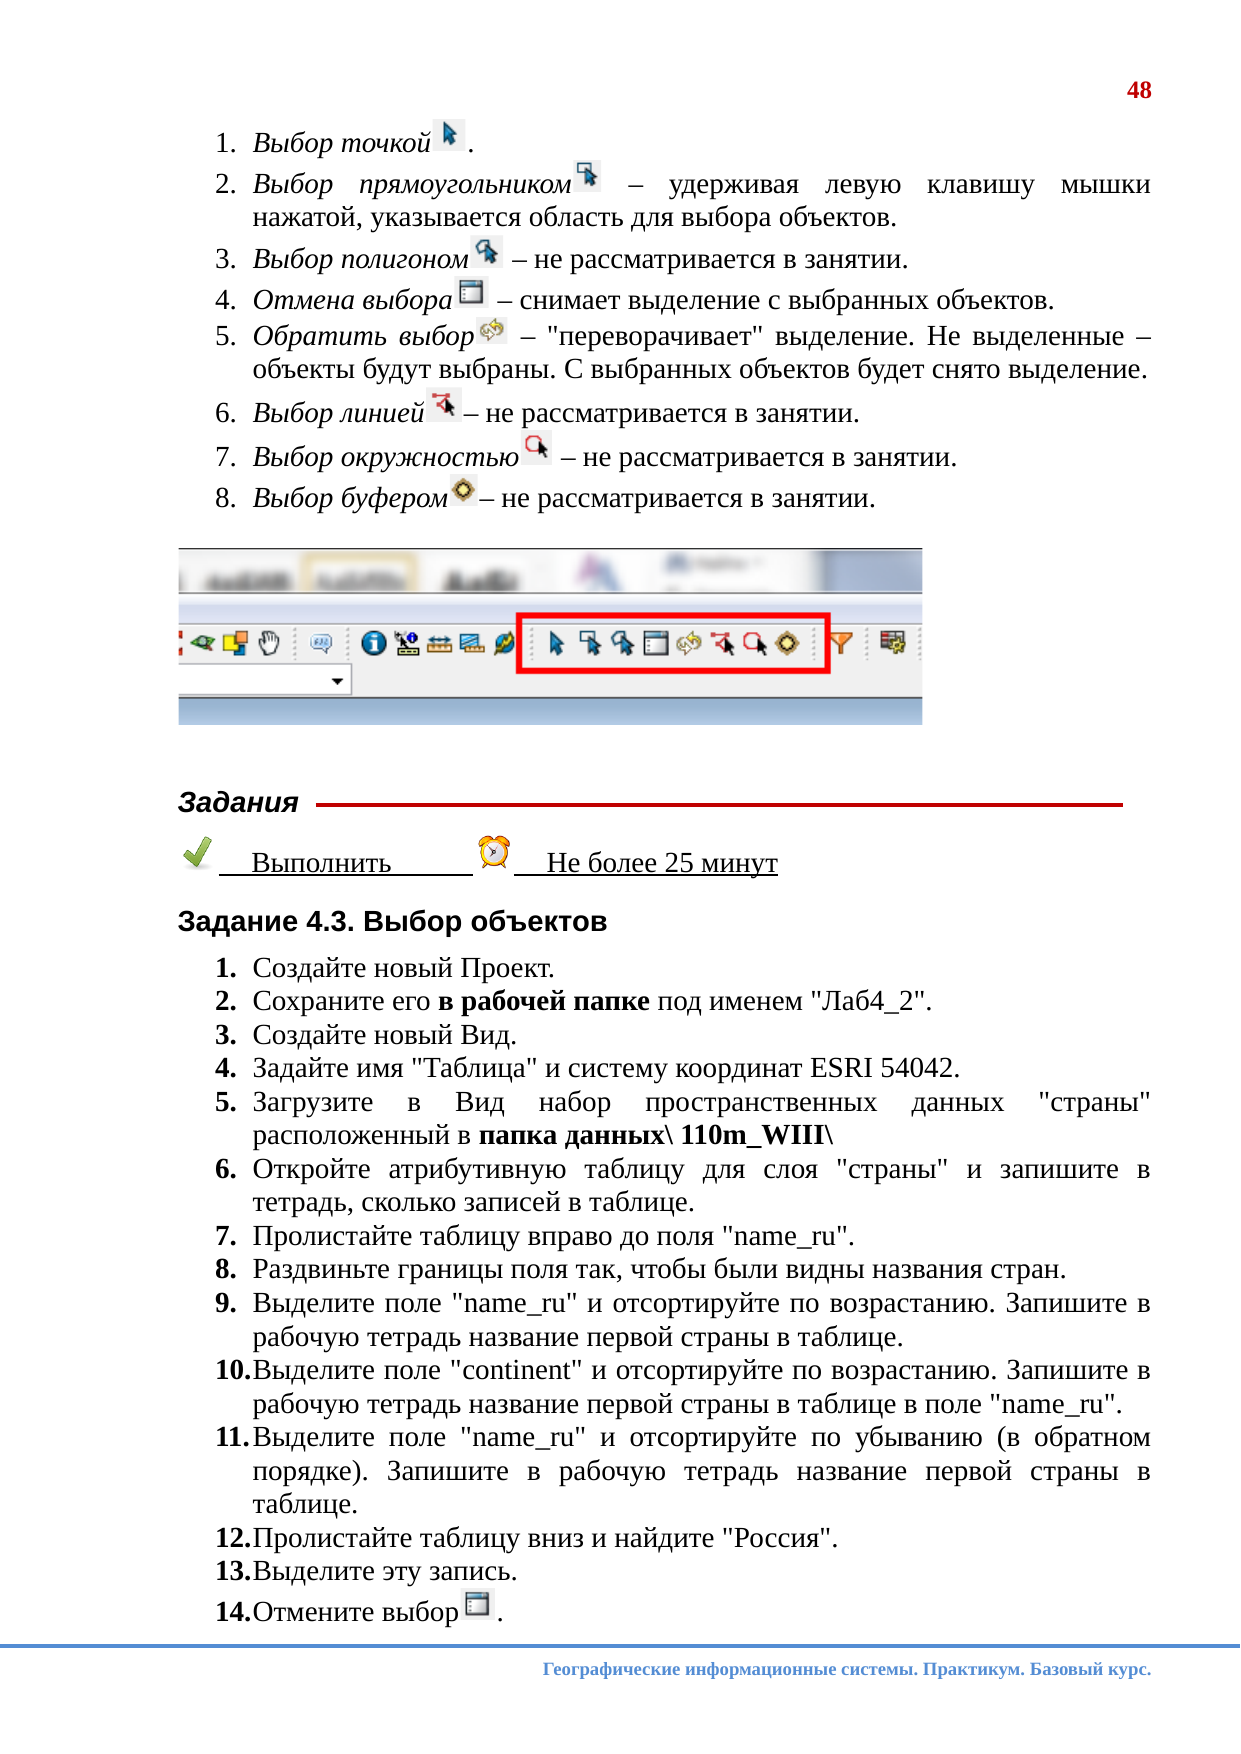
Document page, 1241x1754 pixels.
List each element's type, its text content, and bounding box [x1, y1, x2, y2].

list Выбор прямоугольником – удерживая левую клавишу мышки нажатой, указывается область для выбора объектов. [215, 159, 1152, 233]
list Выбор полигоном – не рассматривается в занятии. [215, 233, 1152, 275]
picture [573, 160, 602, 192]
list Откройте атрибутивную таблицу для слоя "страны" и запишите в тетрадь, сколько записей в таблице. [215, 1151, 1152, 1218]
list Задайте имя "Таблица" и систему координат ESRI 54042. [215, 1050, 1152, 1084]
picture [449, 474, 478, 506]
list Загрузите в Вид набор пространственных данных "страны" расположенный в папка данных\ 110m_WIII\ [215, 1084, 1152, 1151]
picture [454, 276, 489, 308]
list Создайте новый Проект. [215, 950, 1152, 983]
picture [432, 119, 466, 151]
list Выбор точкой. [215, 118, 1152, 159]
list Сохраните его в рабочей папке под именем "Лаб4_2". [215, 983, 1152, 1017]
list Выбор окружностью – не рассматривается в занятии. [215, 429, 1152, 473]
list Обратить выбор – "переворачивает" выделение. Не выделенные – объекты будут выбраны. С выбранных объектов будет снято выделение. [215, 316, 1152, 385]
picture [476, 317, 508, 344]
list Выбор линией– не рассматривается в занятии. [215, 385, 1152, 429]
subtitle Задание 4.3. Выбор объектов [177, 904, 1152, 937]
list Отмена выбора – снимает выделение с выбранных объектов. [215, 275, 1152, 316]
list Создайте новый Вид. [215, 1017, 1152, 1050]
list Раздвиньте границы поля так, чтобы были видны названия стран. [215, 1252, 1152, 1285]
list Пролистайте таблицу вниз и найдите "Россия". [215, 1520, 1152, 1553]
list Выделите поле "continent" и отсортируйте по возрастанию. Запишите в рабочую тетрадь название первой страны в таблице в поле "name_ru". [215, 1352, 1152, 1419]
picture [520, 430, 552, 465]
picture [178, 548, 923, 725]
list Выделите поле "name_ru" и отсортируйте по убыванию (в обратном порядке). Запишите в рабочую тетрадь название первой страны в таблице. [215, 1419, 1152, 1520]
picture [474, 832, 513, 871]
picture [470, 234, 504, 268]
list Отмените выбор. [215, 1587, 1152, 1628]
list Выбор буфером– не рассматривается в занятии. [215, 473, 1152, 513]
picture [460, 1588, 495, 1620]
subtitle Задания [177, 785, 1152, 819]
picture [426, 386, 462, 422]
text Выполнить Не более 25 минут [177, 831, 1152, 879]
picture [178, 832, 217, 871]
list Выделите поле "name_ru" и отсортируйте по возрастанию. Запишите в рабочую тетрадь название первой страны в таблице. [215, 1285, 1152, 1352]
list Выделите эту запись. [215, 1553, 1152, 1587]
list Пролистайте таблицу вправо до поля "name_ru". [215, 1218, 1152, 1252]
